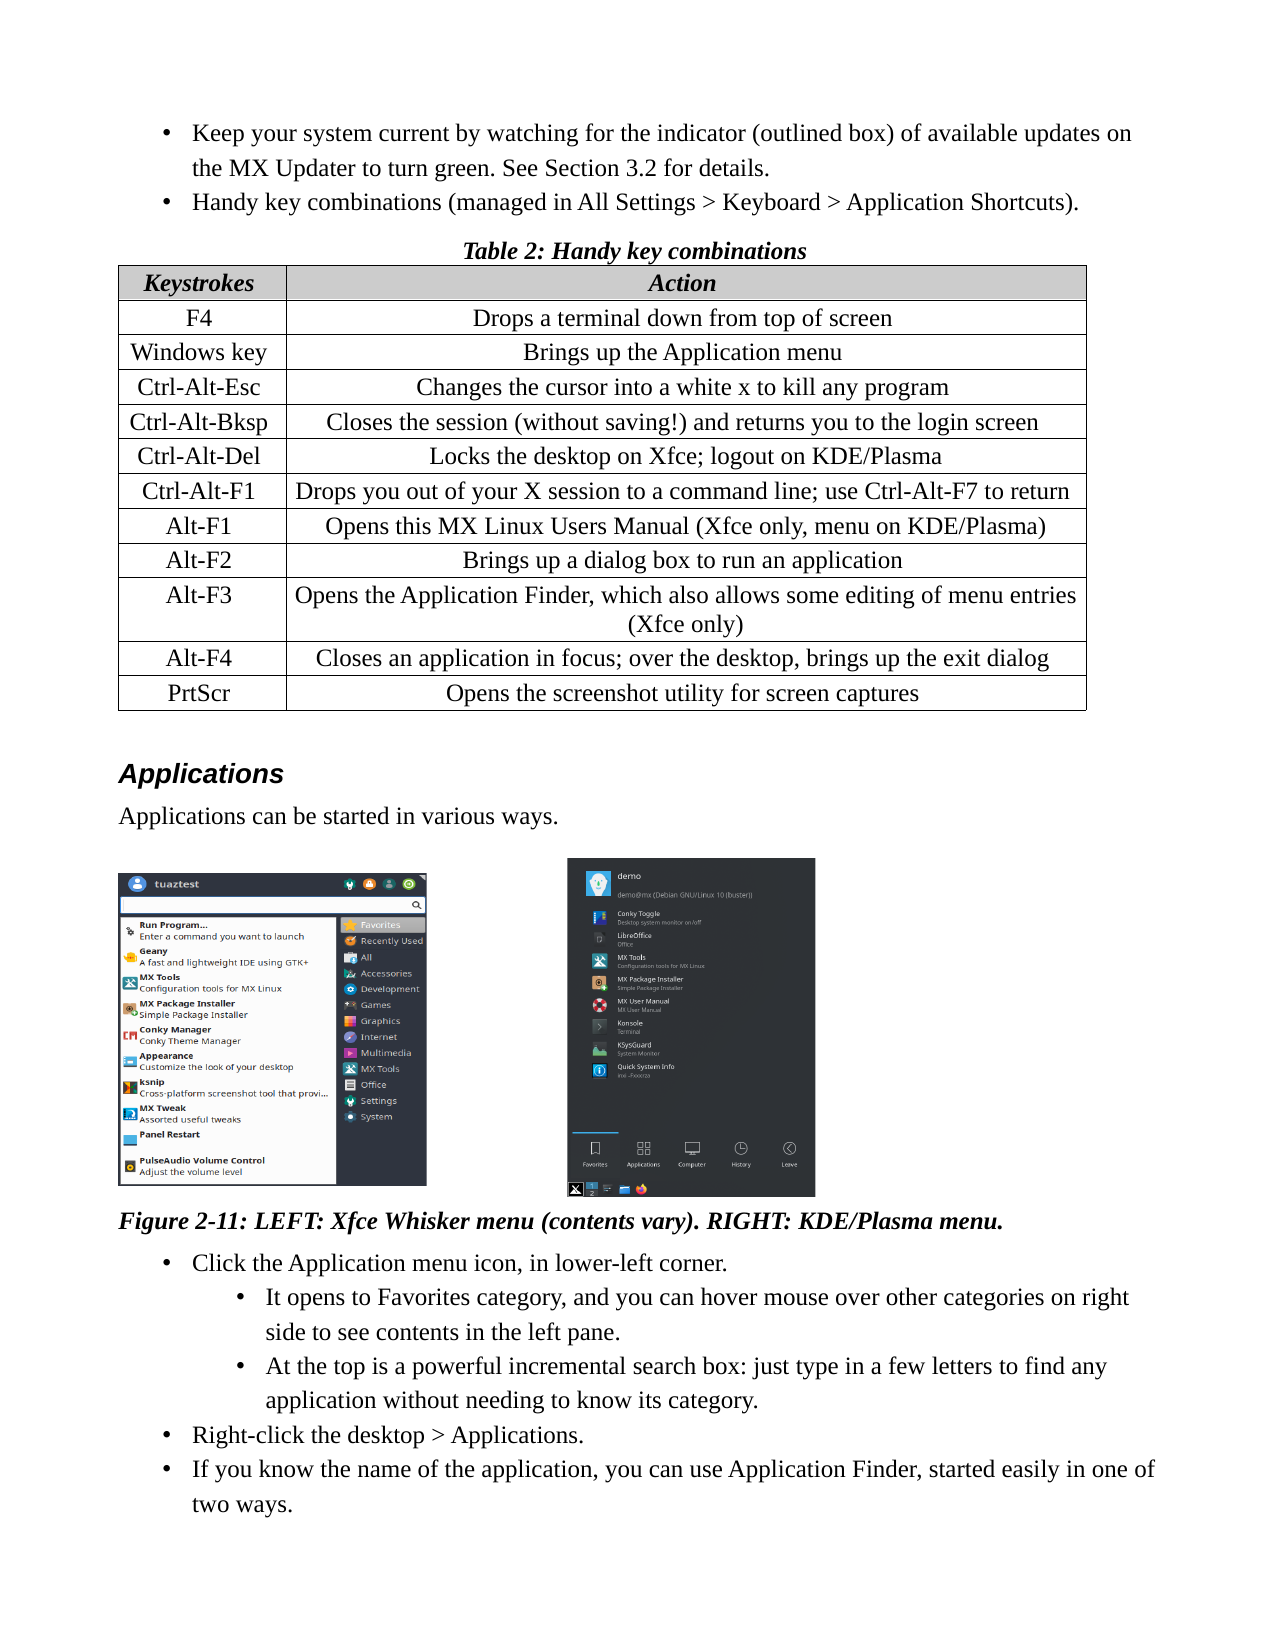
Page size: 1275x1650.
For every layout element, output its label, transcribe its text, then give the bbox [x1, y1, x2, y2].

table_cell Locks the desktop on Xfce; logout on KDE/Plasma [287, 439, 1086, 473]
picture [118, 873, 427, 1186]
table_cell Ctrl-Alt-Bksp [119, 405, 286, 438]
subtitle Applications [118, 757, 1157, 789]
list Keep your system current by watching for the indicator (outlined box) of available updates on the MX Updater to turn green. See Section 3.2 for details. [162, 118, 1157, 181]
table_cell Ctrl-Alt-F1 [119, 474, 286, 508]
list If you know the name of the application, you can use Application Finder, started easily in one of two ways. [162, 1454, 1157, 1518]
table_cell Alt-F4 [119, 642, 286, 675]
list Handy key combinations (managed in All Settings > Keyboard > Application Shortcuts). [162, 187, 1157, 216]
table_cell Opens this MX Linux Users Manual (Xfce only, menu on KDE/Plasma) [287, 509, 1086, 542]
table_cell Ctrl-Alt-Esc [119, 370, 286, 404]
table_cell Ctrl-Alt-Del [119, 439, 286, 473]
list Click the Application menu icon, in lower-left corner. [162, 1248, 1157, 1276]
table_cell Changes the cursor into a white x to kill any program [287, 370, 1086, 404]
table_cell Brings up the Application menu [287, 335, 1086, 369]
table_cell F4 [119, 301, 286, 334]
table_cell PrtScr [119, 676, 286, 710]
table_cell Windows key [119, 335, 286, 369]
table_cell Alt-F1 [119, 509, 286, 542]
text Applications can be started in various ways. [118, 801, 1157, 830]
list Right-click the desktop > Applications. [162, 1420, 1157, 1449]
list It opens to Favorites category, and you can hover mouse over other categories on right side to see contents in the left pane. [236, 1282, 1157, 1345]
subtitle Table 2: Handy key combinations [118, 236, 1157, 265]
text Figure 2-11: LEFT: Xfce Whisker menu (contents vary). RIGHT: KDE/Plasma menu. [118, 1206, 1157, 1235]
table_cell Drops you out of your X session to a command line; use Ctrl-Alt-F7 to return [287, 474, 1086, 508]
table_cell Opens the screenshot utility for screen captures [287, 676, 1086, 710]
table_cell Drops a terminal down from top of screen [287, 301, 1086, 334]
table_cell Alt-F2 [119, 544, 286, 577]
table_cell Brings up a dialog box to run an application [287, 544, 1086, 577]
list At the top is a powerful incremental search box: just type in a few letters to find any application without needing to know its category. [236, 1351, 1157, 1414]
table_header Action [287, 266, 1086, 299]
table_cell Opens the Application Finder, which also allows some editing of menu entries (Xfce only) [287, 578, 1086, 641]
table_cell Closes the session (without saving!) and returns you to the login screen [287, 405, 1086, 438]
table_cell Alt-F3 [119, 578, 286, 641]
table_cell Closes an application in focus; over the desktop, brings up the exit dialog [287, 642, 1086, 675]
table_header Keystrokes [119, 266, 286, 299]
picture [567, 858, 816, 1197]
